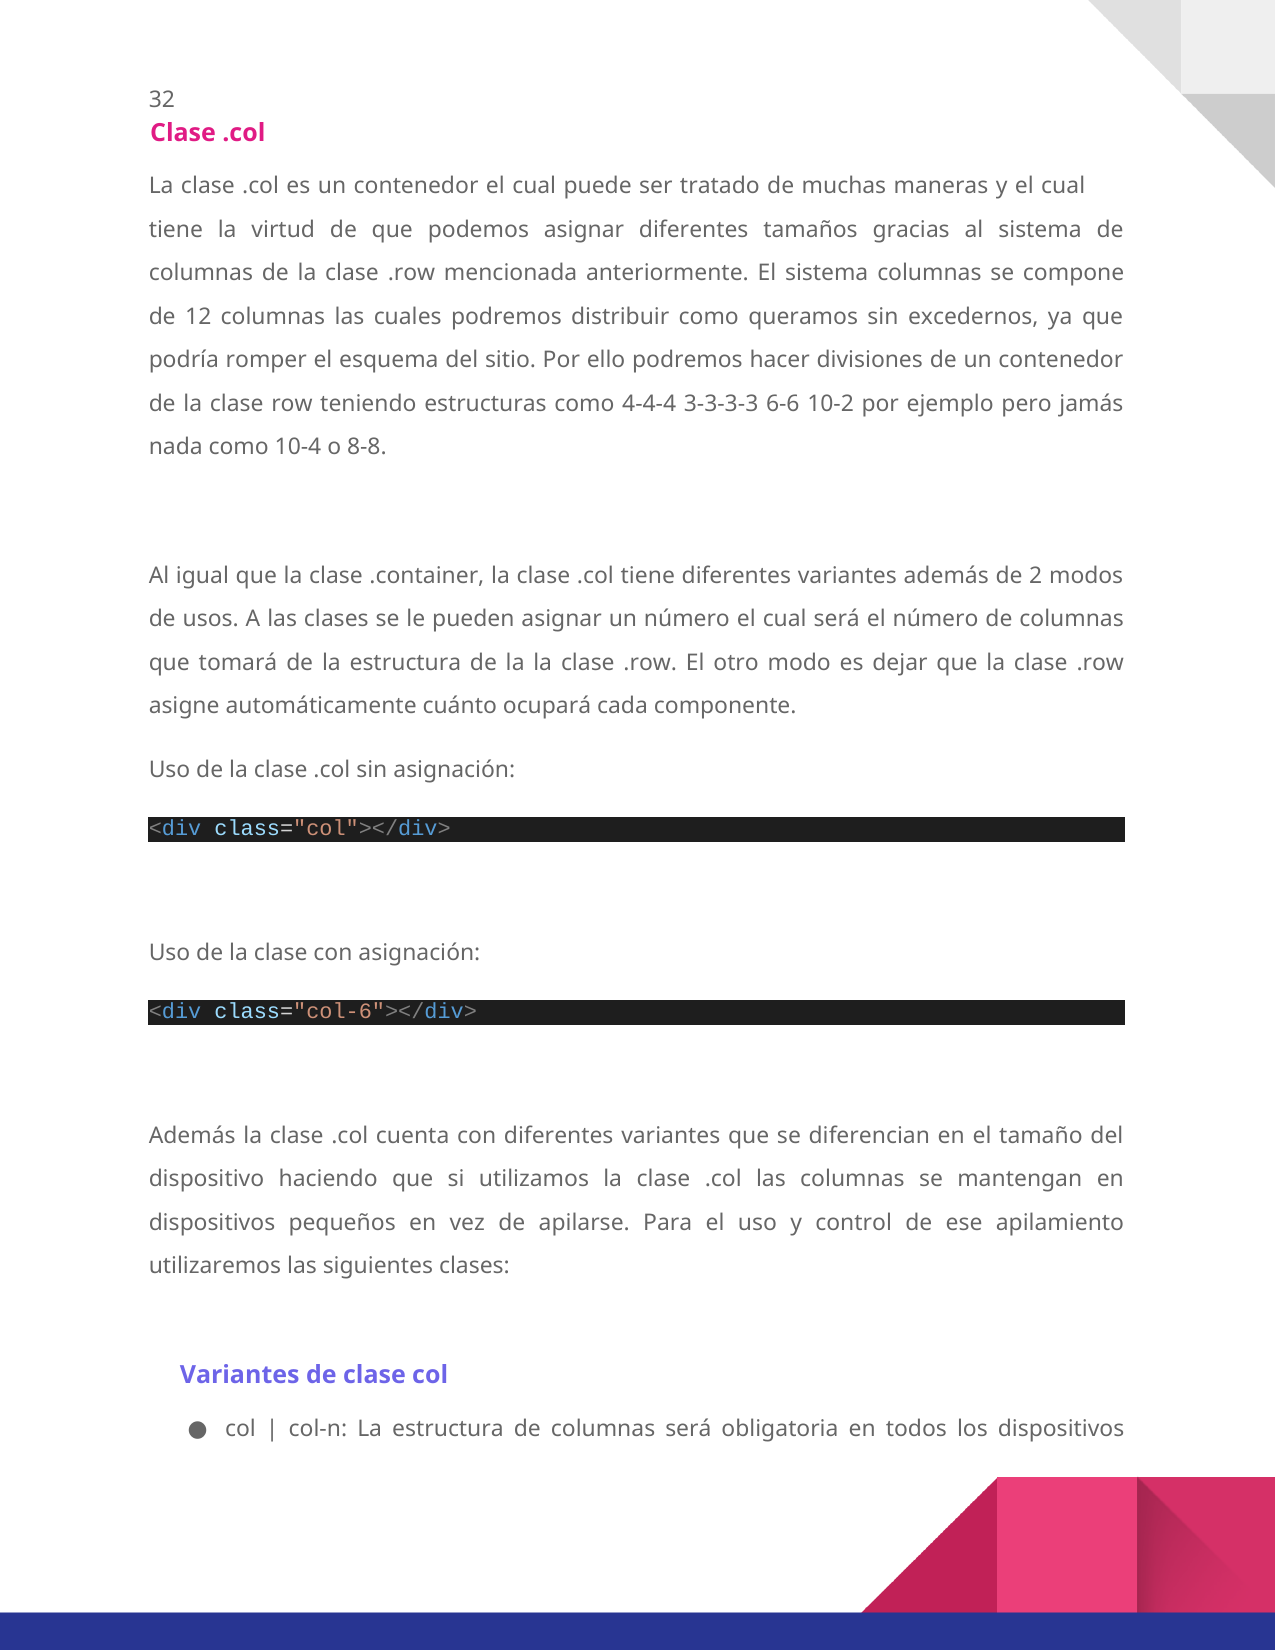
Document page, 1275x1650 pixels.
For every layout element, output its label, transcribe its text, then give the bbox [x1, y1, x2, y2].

text <div class="col-6"></div> [148, 1000, 1125, 1025]
list col | col-n: La estructura de columnas será obligatoria en todos los dispositivos [187, 1412, 1125, 1443]
subtitle Clase .col [150, 114, 1125, 149]
picture [1087, 0, 1275, 188]
text Uso de la clase .col sin asignación: [148, 753, 1125, 784]
subtitle Variantes de clase col [179, 1357, 1125, 1391]
text Además la clase .col cuenta con diferentes variantes que se diferencian en el tamaño del dispositivo haciendo que si utilizamos la clase .col las columnas se mantengan en dispositivos pequeños en vez de apilarse. Para el uso y control de ese apilamiento utilizaremos las siguientes clases: [148, 1119, 1125, 1280]
text <div class="col"></div> [148, 817, 1125, 842]
text Al igual que la clase .container, la clase .col tiene diferentes variantes además de 2 modos de usos. A las clases se le pueden asignar un número el cual será el número de columnas que tomará de la estructura de la la clase .row. El otro modo es dejar que la clase .row asigne automáticamente cuánto ocupará cada componente. [148, 559, 1125, 720]
picture [0, 1475, 1275, 1650]
text Uso de la clase con asignación: [148, 936, 1125, 967]
text La clase .col es un contenedor el cual puede ser tratado de muchas maneras y el cual tiene la virtud de que podemos asignar diferentes tamaños gracias al sistema de columnas de la clase .row mencionada anteriormente. El sistema columnas se compone de 12 columnas las cuales podremos distribuir como queramos sin excedernos, ya que podría romper el esquema del sitio. Por ello podremos hacer divisiones de un contenedor de la clase row teniendo estructuras como 4-4-4 3-3-3-3 6-6 10-2 por ejemplo pero jamás nada como 10-4 o 8-8. [148, 169, 1125, 461]
